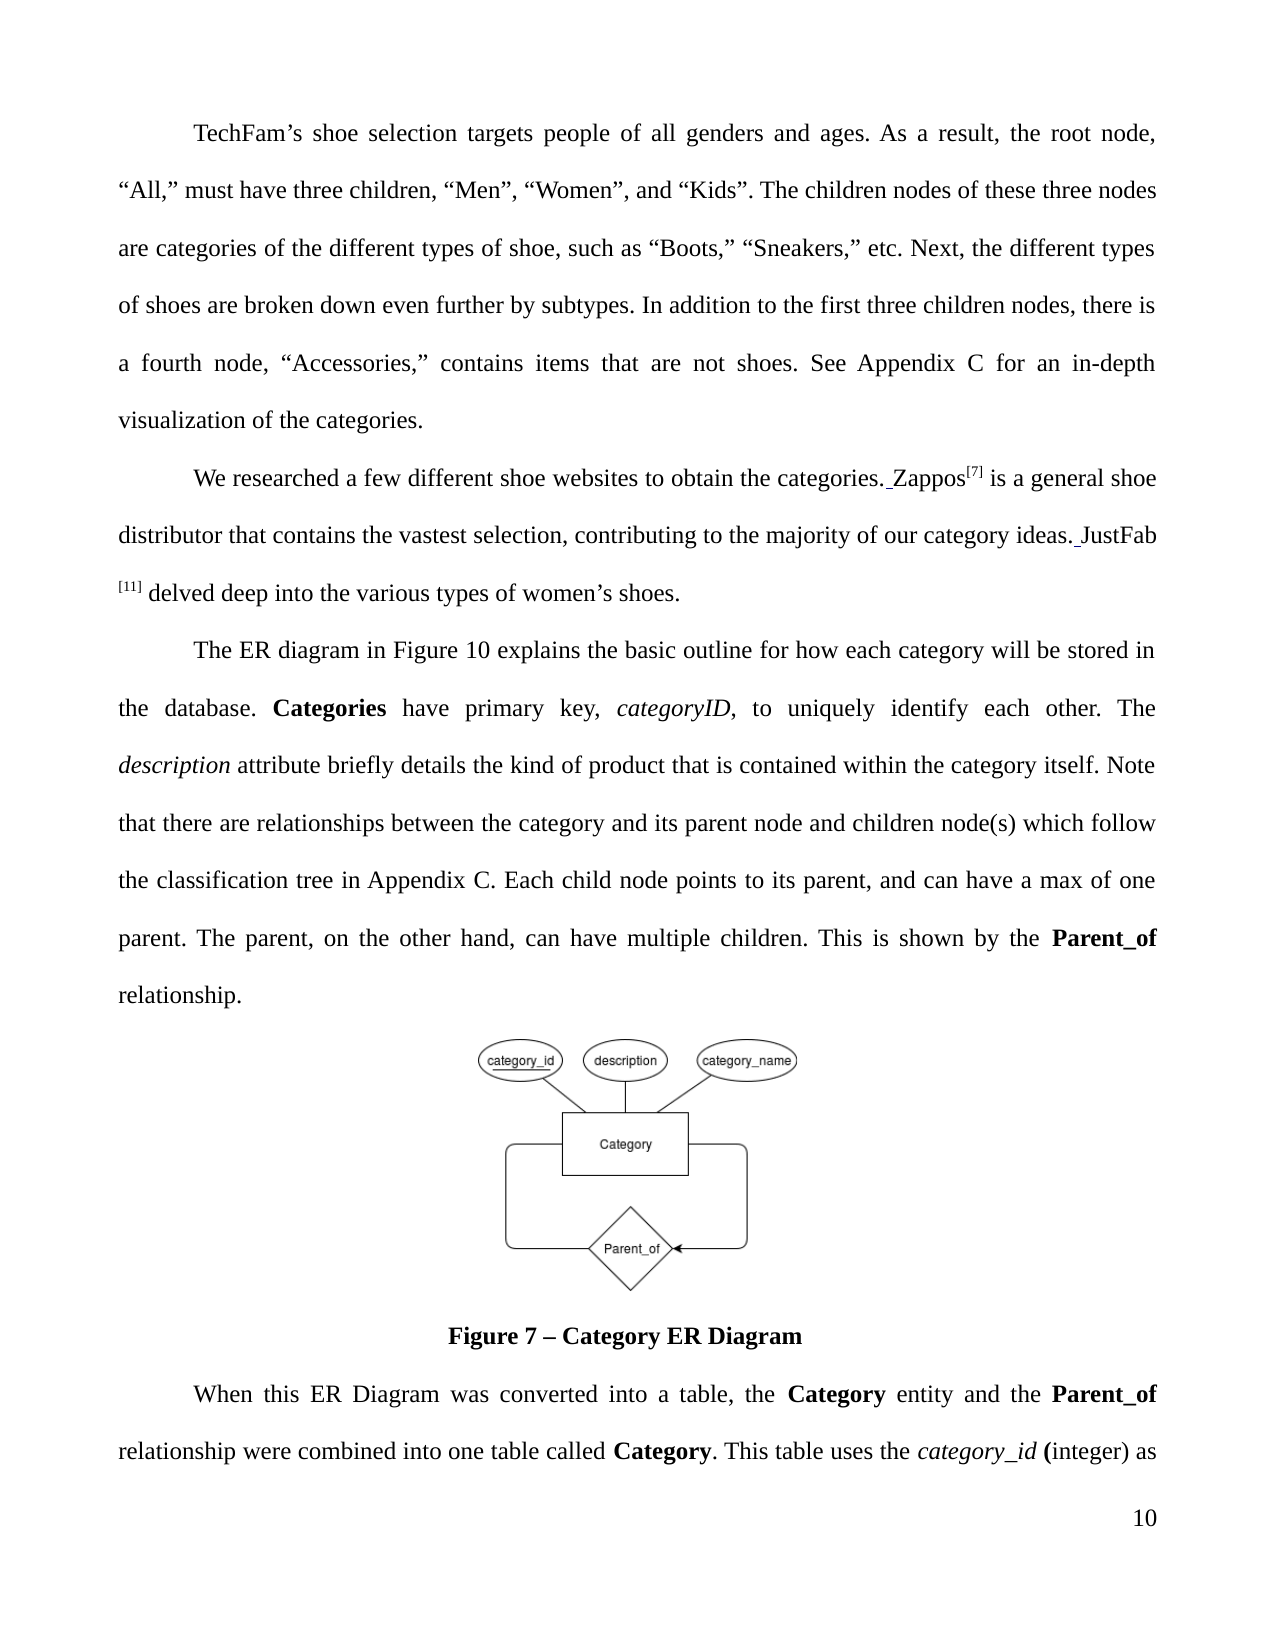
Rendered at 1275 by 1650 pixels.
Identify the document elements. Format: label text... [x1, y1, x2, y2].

text We researched a few different shoe websites to obtain the categories. Zappos[7] is a general shoe distributor that contains the vastest selection, contributing to the majority of our category ideas. JustFab [11] delved deep into the various types of women’s shoes. [118, 463, 1157, 607]
text TechFam’s shoe selection targets people of all genders and ages. As a result, the root node, “All,” must have three children, “Men”, “Women”, and “Kids”. The children nodes of these three nodes are categories of the different types of shoe, such as “Boots,” “Sneakers,” etc. Next, the different types of shoes are broken down even further by subtypes. In addition to the first three children nodes, there is a fourth node, “Accessories,” contains items that are not shoes. See Appendix C for an in-depth visualization of the categories. [118, 118, 1157, 434]
text Figure 7 – Category ER Diagram [118, 1321, 1157, 1350]
text The ER diagram in Figure 10 explains the basic outline for how each category will be stored in the database. Categories have primary key, categoryID, to uniquely identify each other. The description attribute briefly details the kind of product that is contained within the category itself. Note that there are relationships between the category and its parent node and children node(s) which follow the classification tree in Appendix C. Each child node points to its parent, and can have a max of one parent. The parent, on the other hand, can have multiple children. This is shown by the Parent_of relationship. [118, 636, 1157, 1009]
picture [477, 1038, 798, 1292]
text When this ER Diagram was converted into a table, the Category entity and the Parent_of relationship were combined into one table called Category. This table uses the category_id (integer) as [118, 1379, 1157, 1465]
